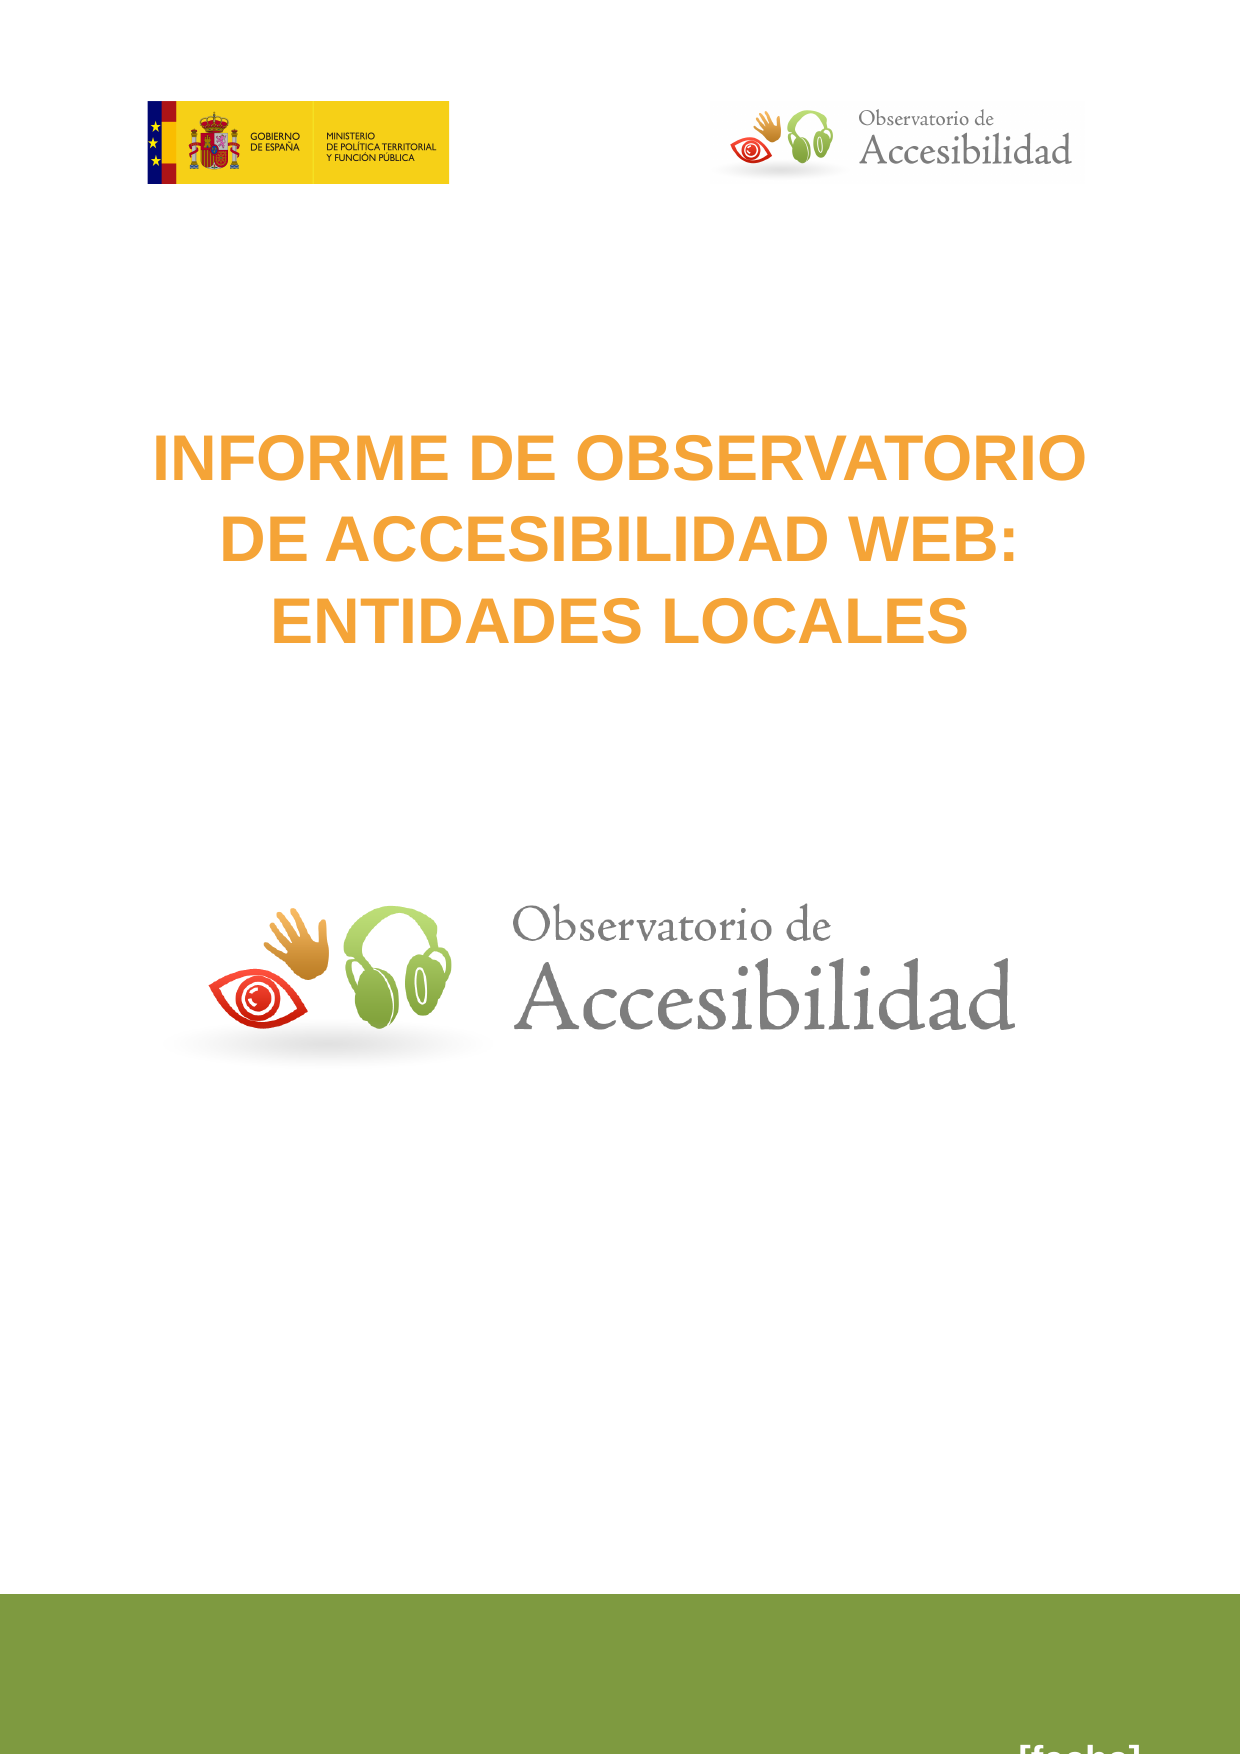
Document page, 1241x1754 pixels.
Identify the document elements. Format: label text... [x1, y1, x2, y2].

picture [147, 101, 450, 184]
picture [710, 101, 1086, 184]
picture [147, 864, 1167, 1088]
text Informe de Observatorio de Accesibilidad Web: Entidades Locales [148, 420, 1092, 657]
text [fecha] [0, 1737, 1193, 1754]
